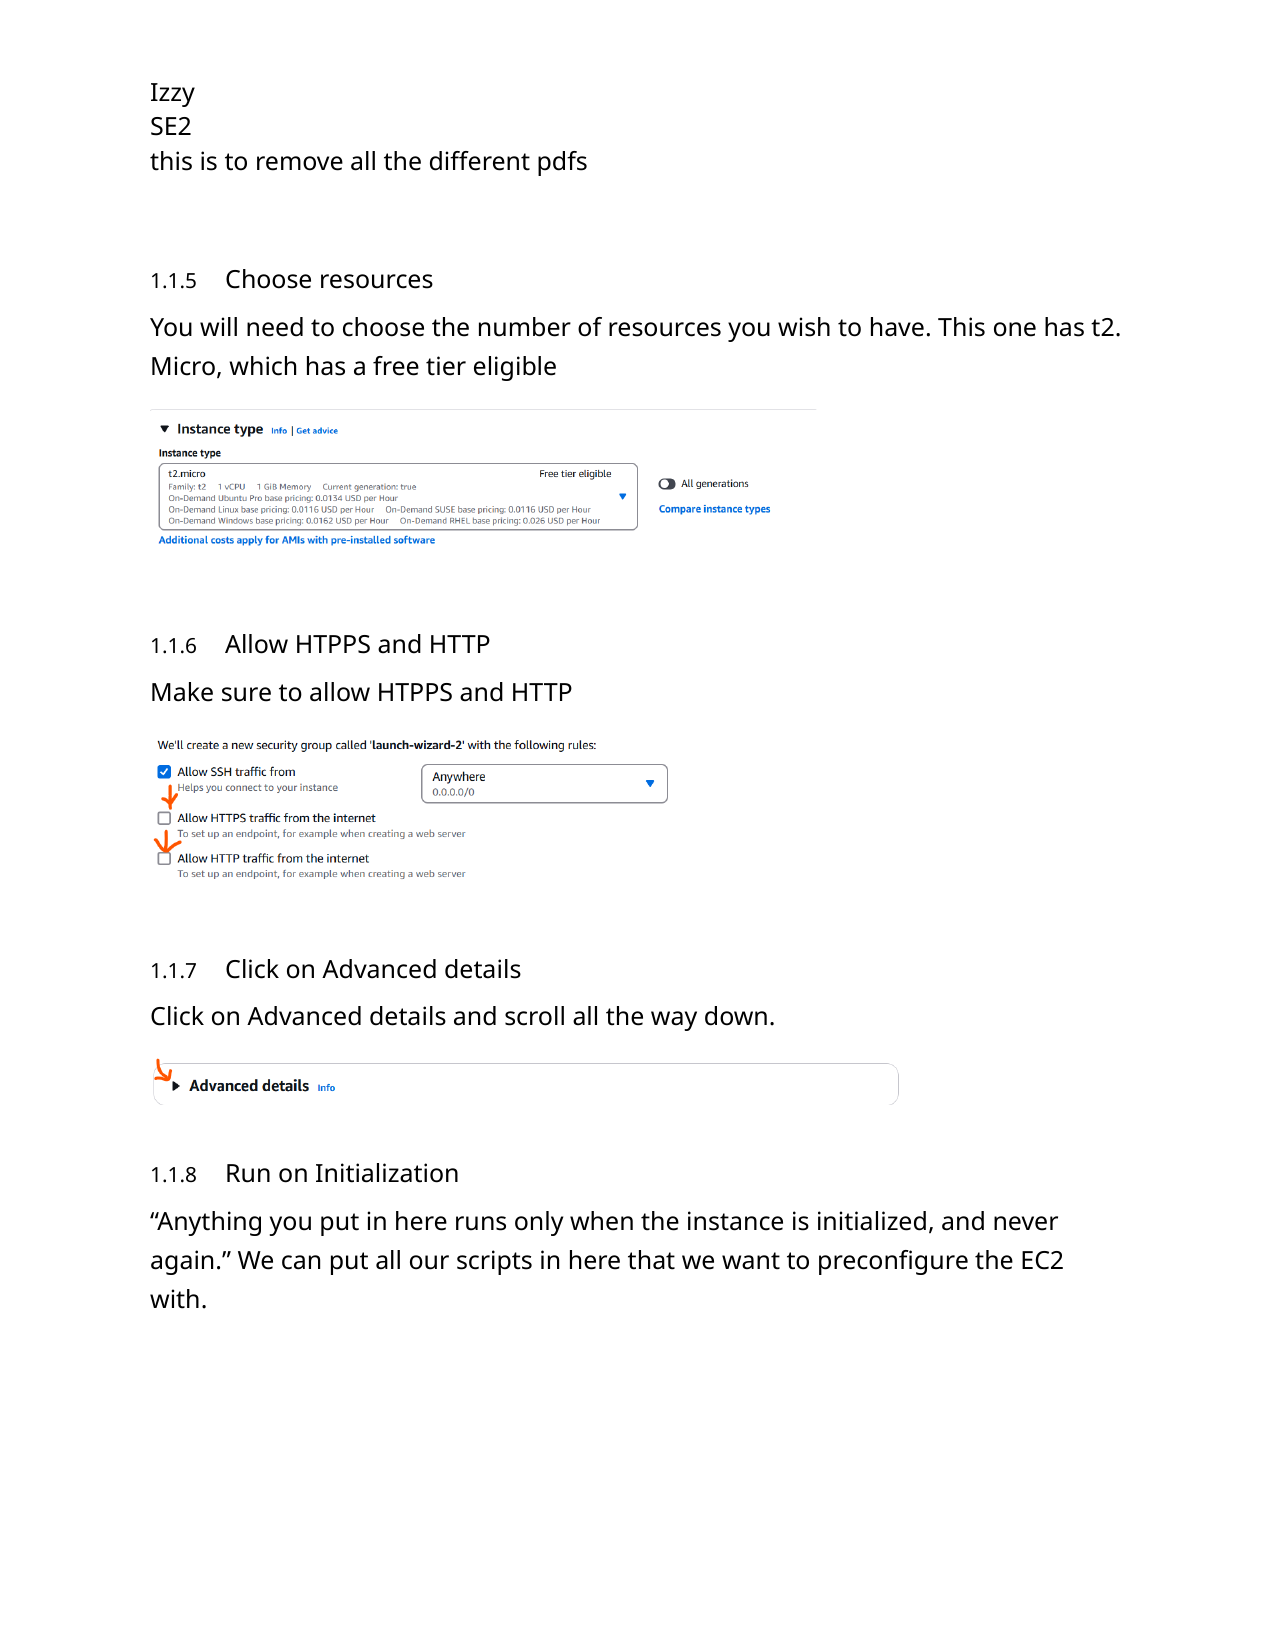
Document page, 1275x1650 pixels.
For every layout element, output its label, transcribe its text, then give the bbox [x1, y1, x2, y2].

subtitle Choose resources [150, 262, 1125, 296]
subtitle Click on Advanced details [150, 951, 1125, 985]
subtitle Run on Initialization [150, 1156, 1125, 1190]
text Make sure to allow HTPPS and HTTP [150, 674, 1125, 708]
subtitle Allow HTPPS and HTTP [150, 627, 1125, 661]
text Click on Advanced details and scroll all the way down. [150, 999, 1125, 1033]
text You will need to choose the number of resources you wish to have. This one has t2. Micro, which has a free tier eligible [150, 309, 1125, 383]
text “Anything you put in here runs only when the instance is initialized, and never again.” We can put all our scripts in here that we want to preconfigure the EC2 with. [150, 1203, 1125, 1316]
